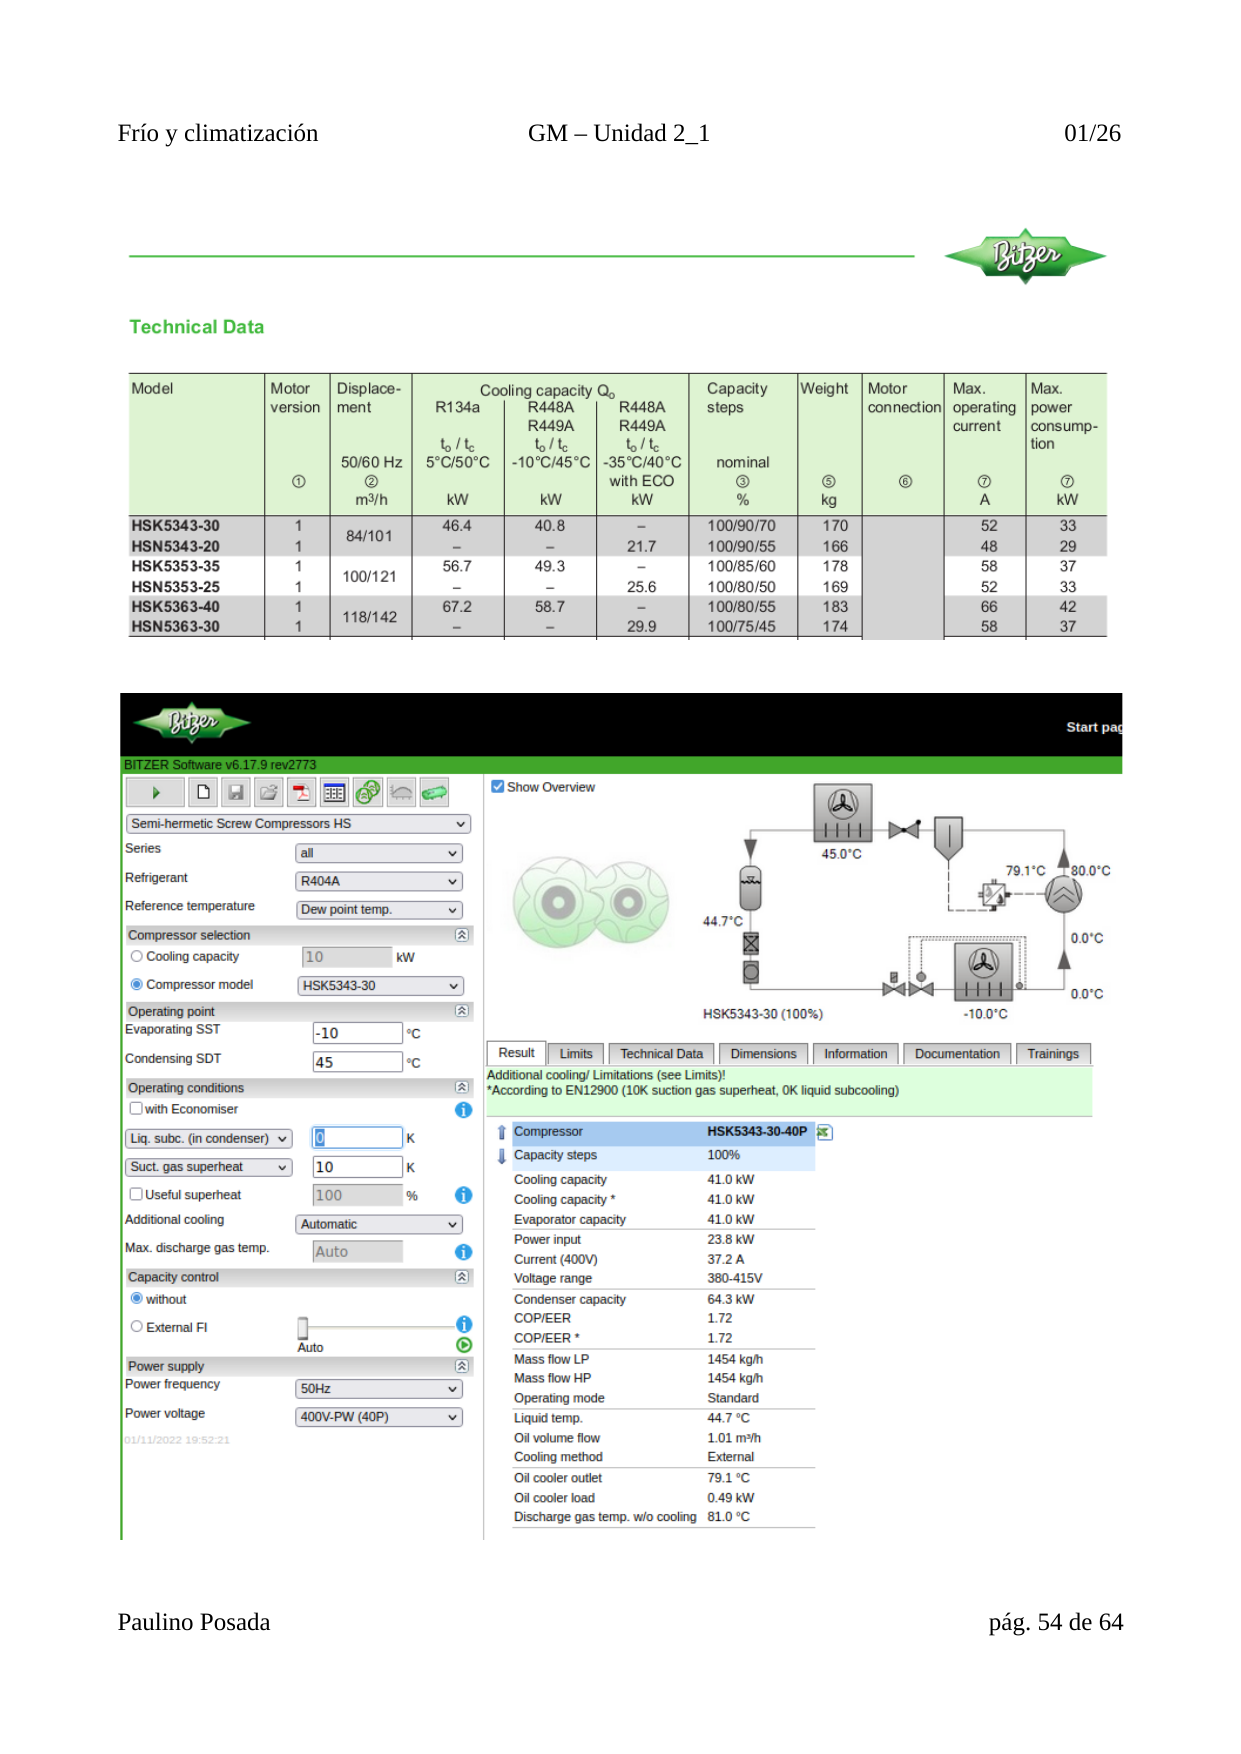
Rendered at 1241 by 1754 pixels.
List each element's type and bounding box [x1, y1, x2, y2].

picture [118, 219, 1123, 640]
picture [118, 693, 1123, 1540]
